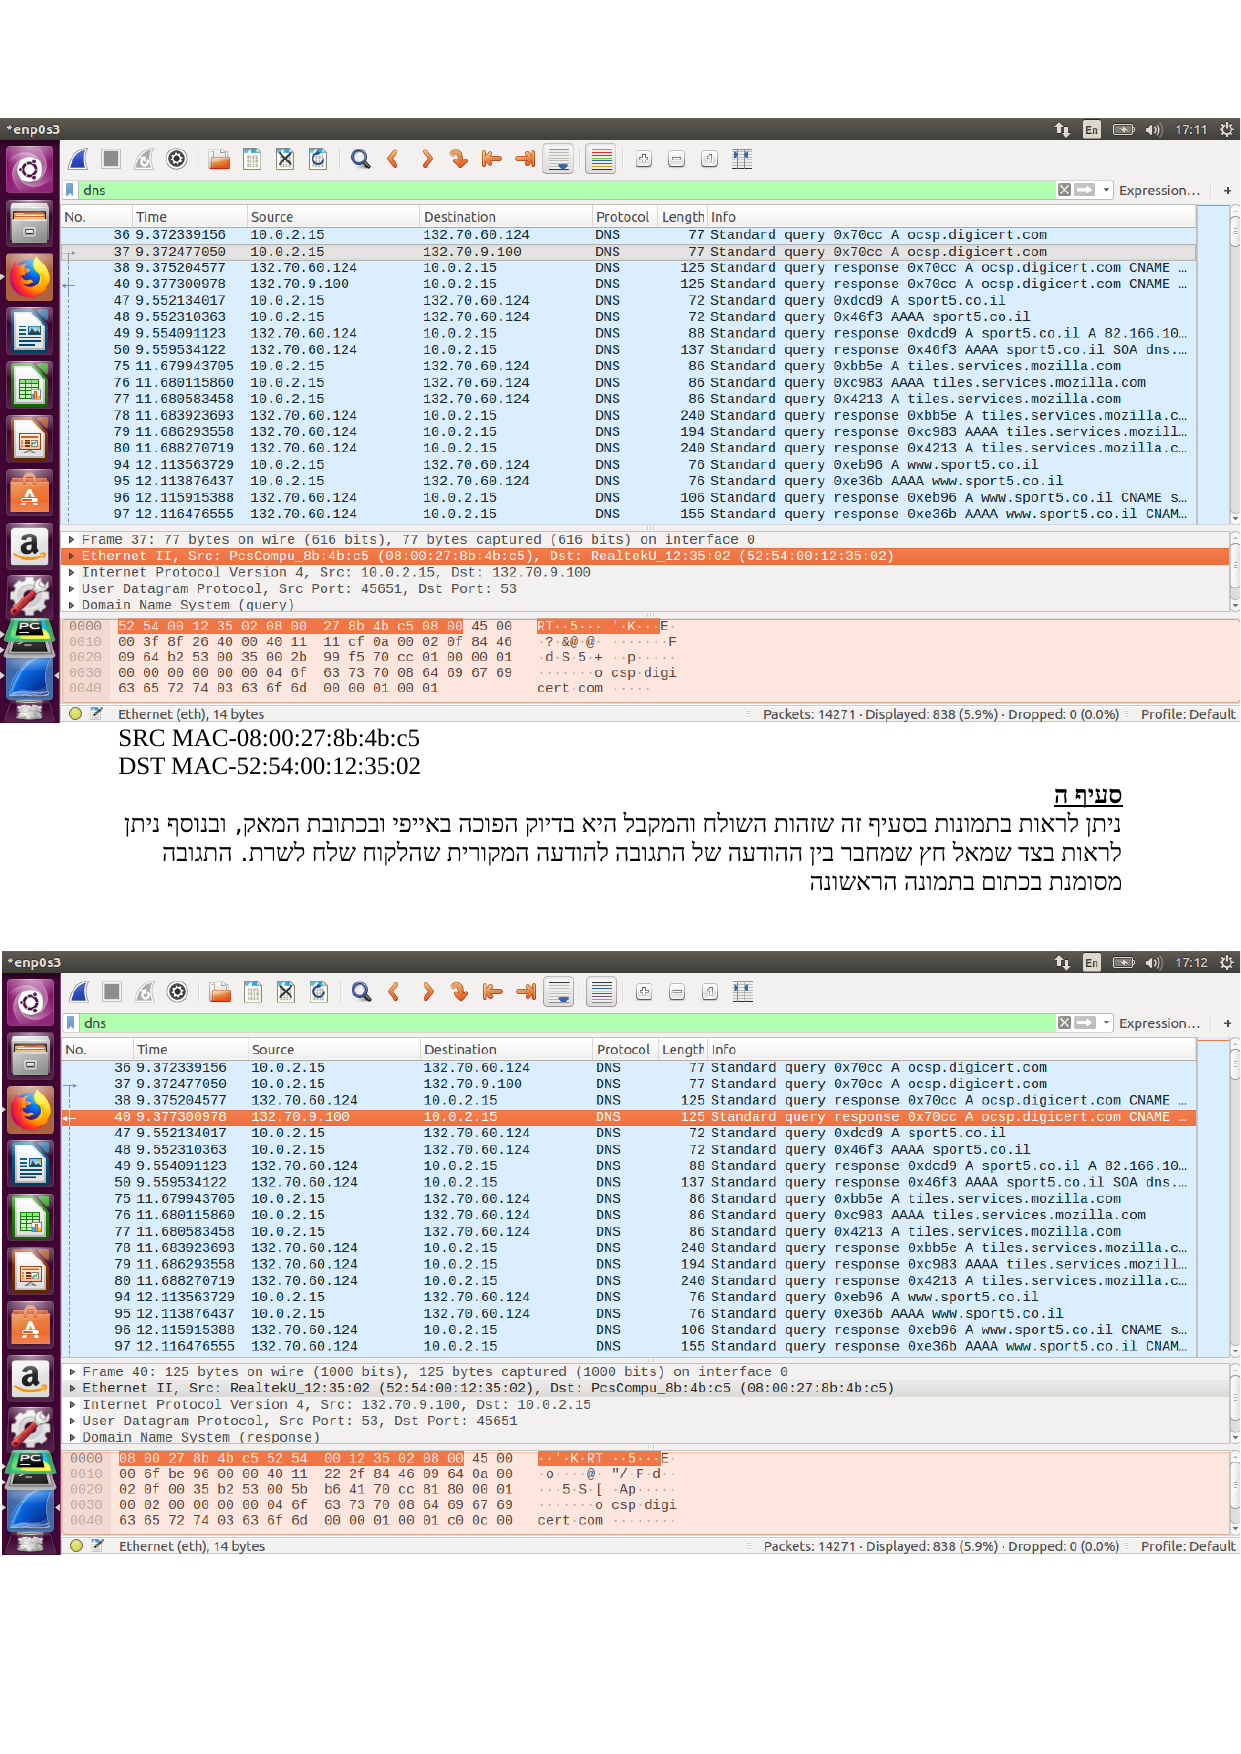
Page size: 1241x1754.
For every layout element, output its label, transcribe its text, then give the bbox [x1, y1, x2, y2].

text DST MAC-52:54:00:12:35:02 [118, 751, 1122, 780]
text ניתן לראות בתמונות בסעיף זה שזהות השולח והמקבל היא בדיוק הפוכה באייפי ובכתובת המאק, ובנוסף ניתן לראות בצד שמאל חץ שמחבר בין ההודעה של התגובה להודעה המקורית שהלקוח שלח לשרת. התגובה מסומנת בכתום בתמונה הראשונה [118, 809, 1122, 896]
text סעיף ה [118, 780, 1122, 809]
text SRC MAC-08:00:27:8b:4b:c5 [118, 723, 1122, 751]
